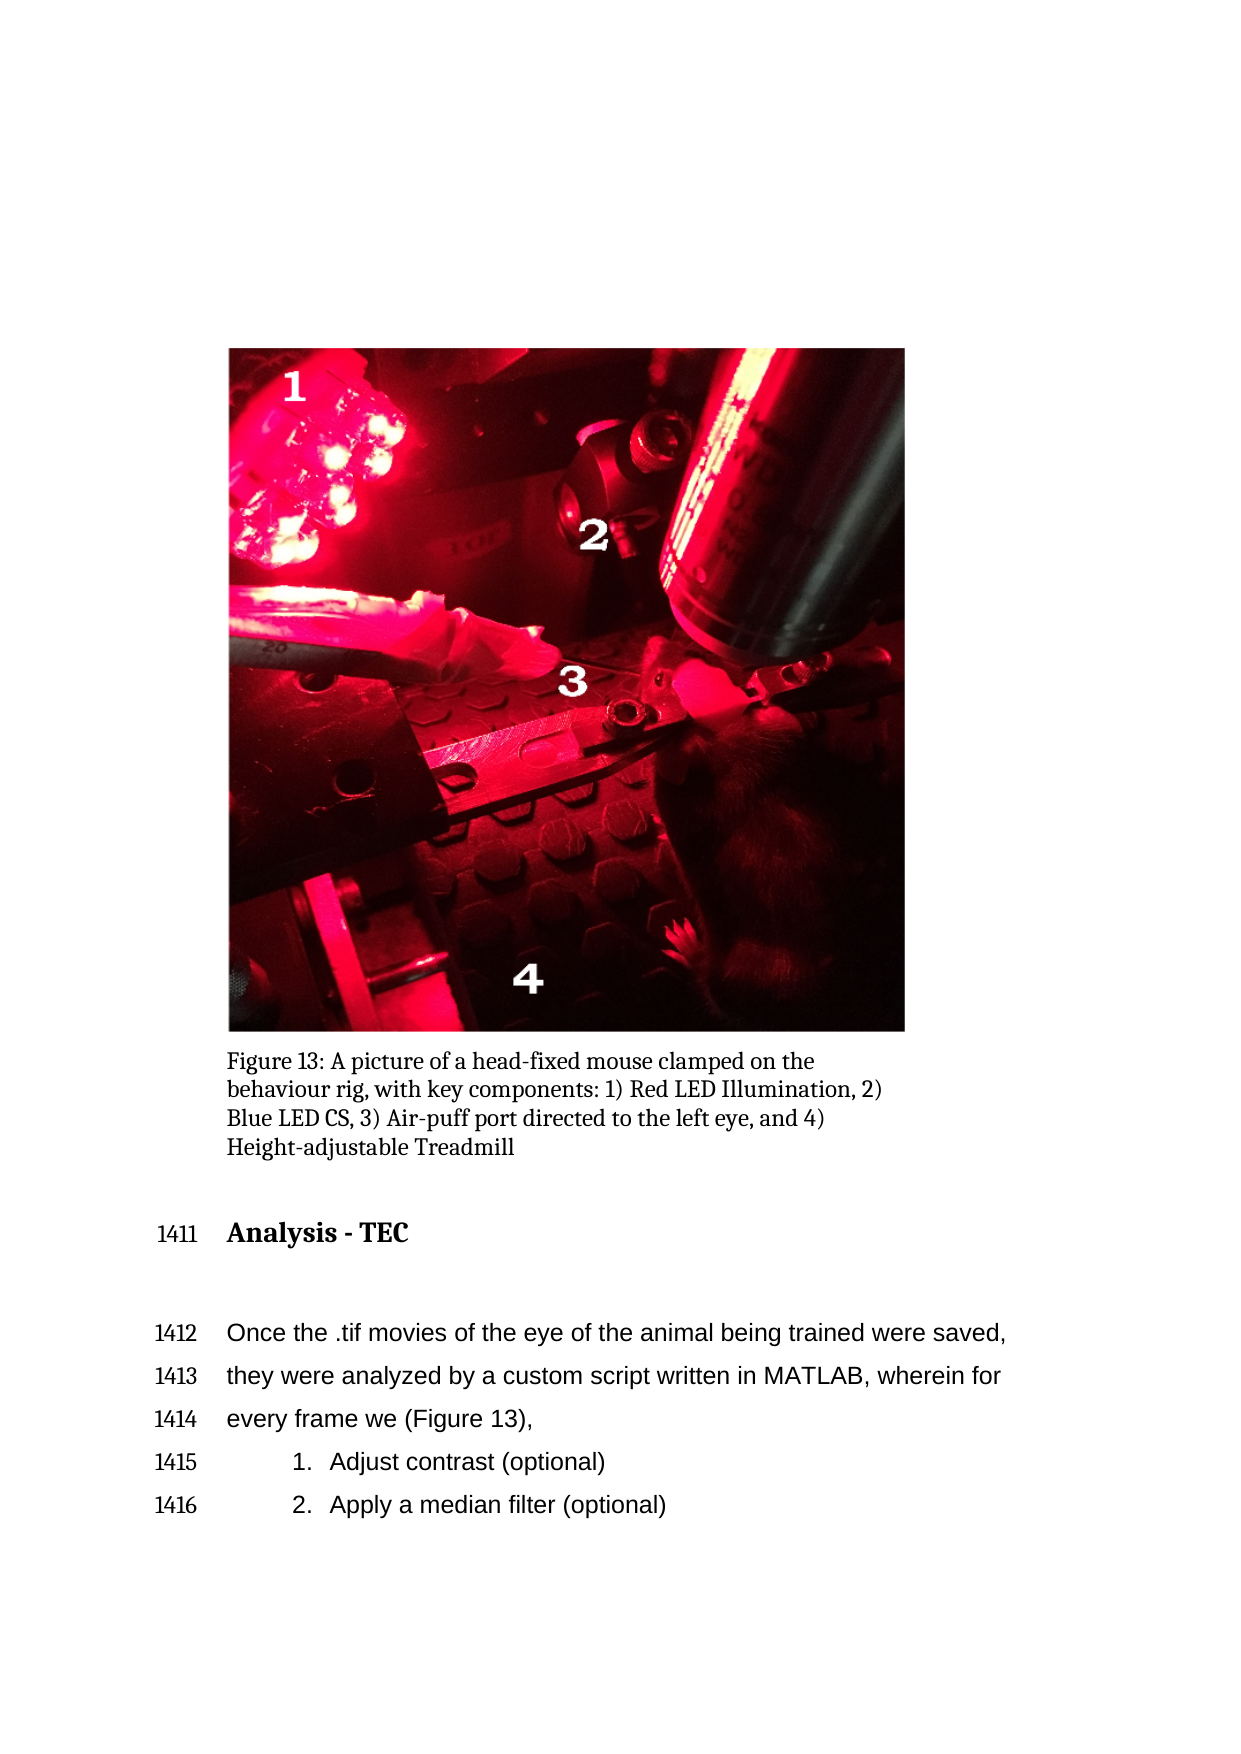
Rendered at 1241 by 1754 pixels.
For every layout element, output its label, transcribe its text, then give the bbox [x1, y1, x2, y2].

text Once the .tif movies of the eye of the animal being trained were saved, they were analyzed by a custom script written in MATLAB, wherein for every frame we (Figure 13), [226, 1318, 1014, 1433]
list Adjust contrast (optional) [292, 1447, 1014, 1476]
text Figure 13: A picture of a head-fixed mouse clamped on the behaviour rig, with key components: 1) Red LED Illumination, 2) Blue LED CS, 3) Air-puff port directed to the left eye, and 4) Height-adjustable Treadmill [226, 1034, 905, 1162]
list Apply a median filter (optional) [292, 1490, 1014, 1519]
subtitle Analysis - TEC [226, 1216, 1014, 1249]
picture [226, 347, 906, 1034]
